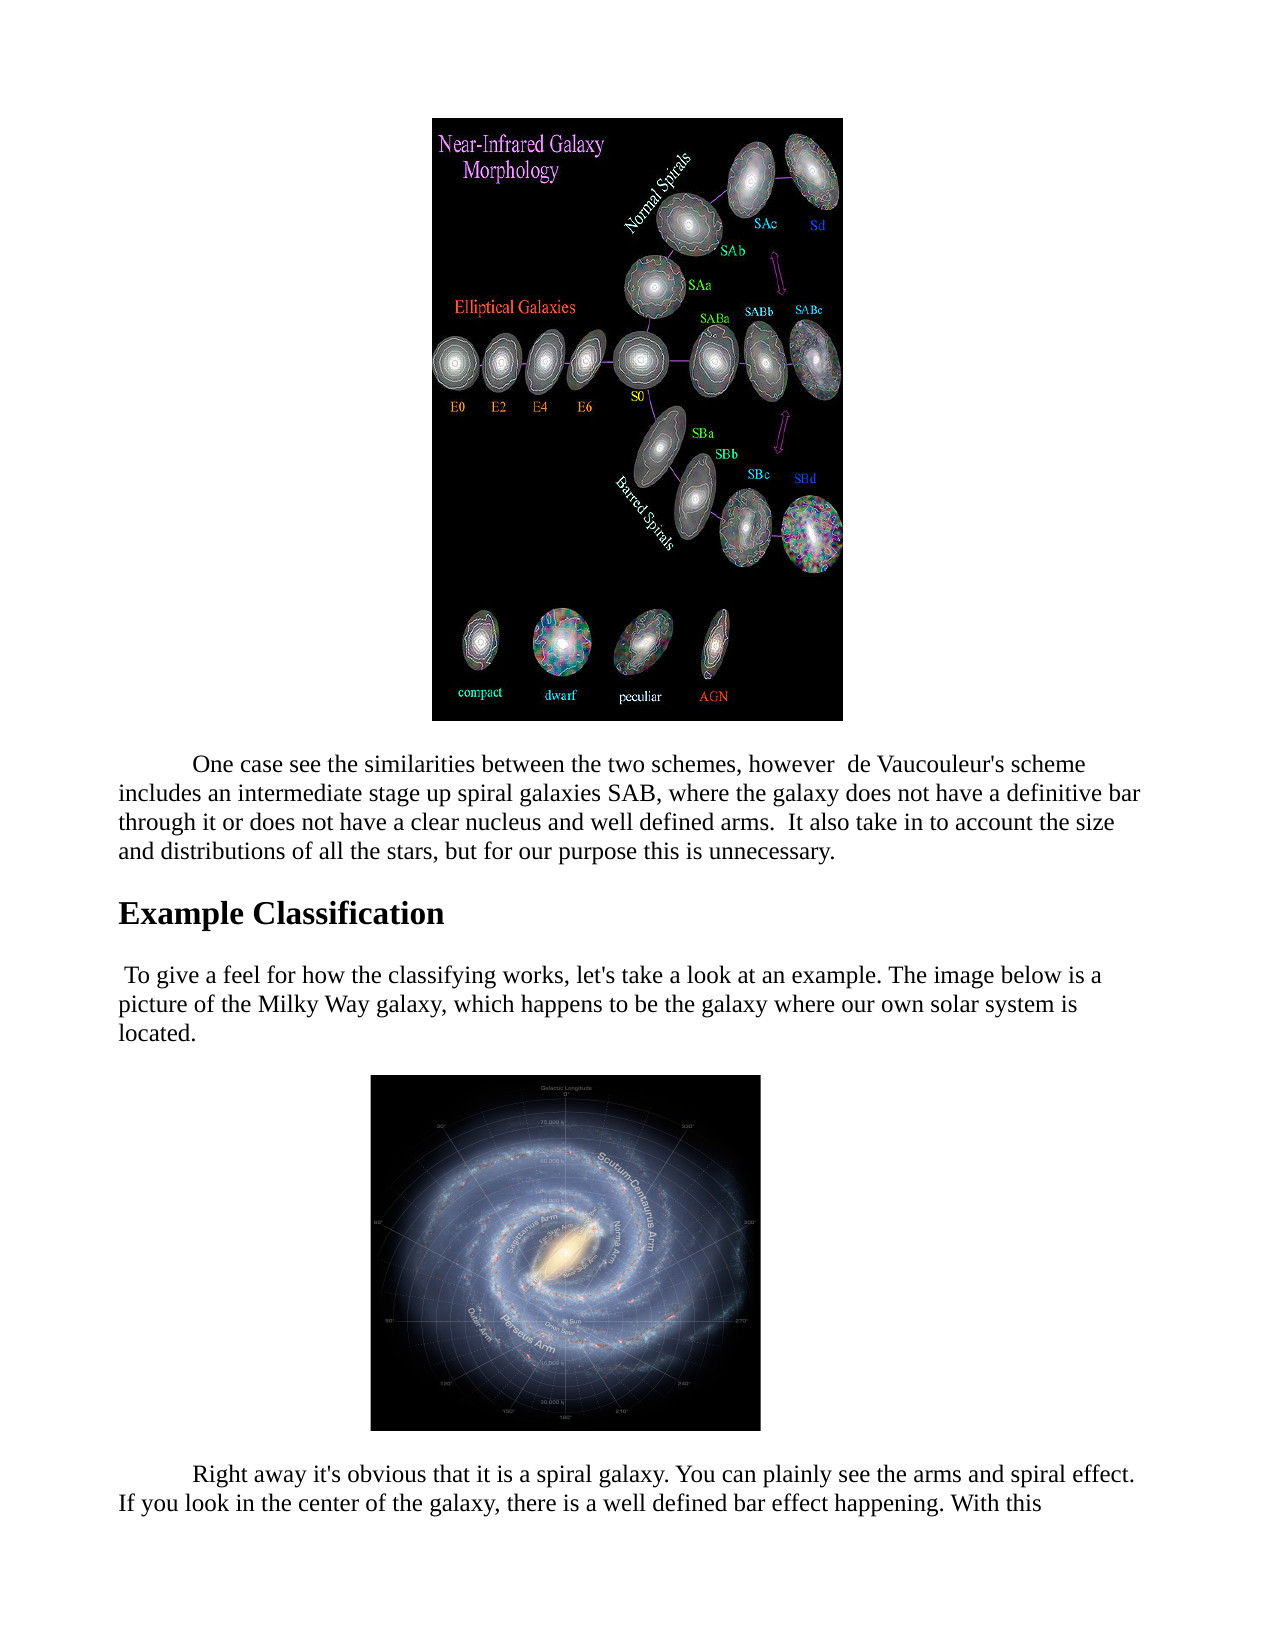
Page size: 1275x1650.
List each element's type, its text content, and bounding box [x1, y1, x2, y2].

picture [370, 1075, 761, 1431]
text To give a feel for how the classifying works, let's take a look at an example. The image below is a picture of the Milky Way galaxy, which happens to be the galaxy where our own solar system is located. [118, 960, 1157, 1047]
text Right away it's obvious that it is a spiral galaxy. You can plainly see the arms and spiral effect. If you look in the center of the galaxy, there is a well defined bar effect happening. With this [118, 1459, 1157, 1517]
picture [432, 118, 843, 721]
text Example Classification [118, 893, 1157, 932]
text One case see the similarities between the two schemes, however de Vaucouleur's scheme includes an intermediate stage up spiral galaxies SAB, where the galaxy does not have a definitive bar through it or does not have a clear nucleus and well defined arms. It also take in to account the size and distributions of all the stars, but for our purpose this is unnecessary. [118, 749, 1157, 864]
